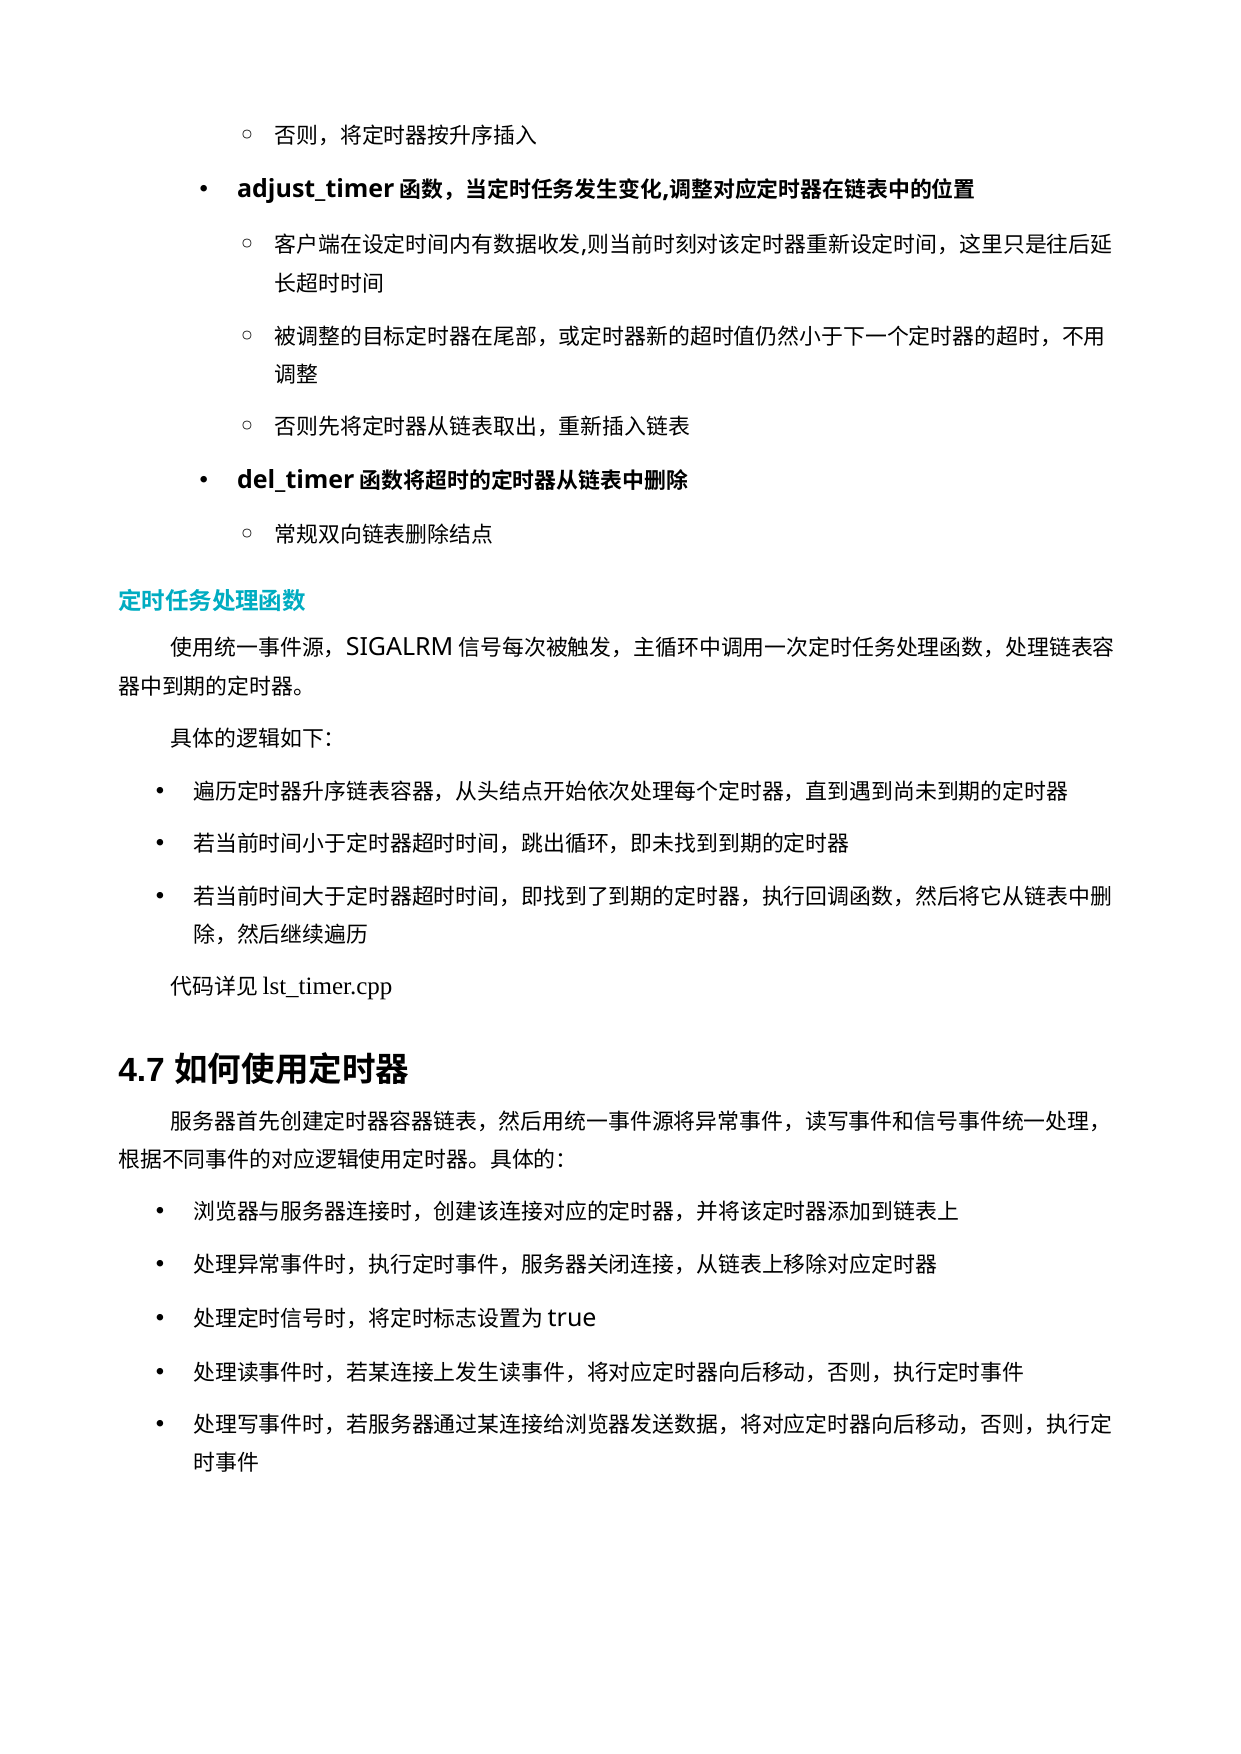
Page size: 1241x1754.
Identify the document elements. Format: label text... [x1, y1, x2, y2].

list 处理定时信号时，将定时标志设置为true [156, 1299, 1122, 1333]
list del_timer函数将超时的定时器从链表中删除 [199, 462, 1122, 496]
subtitle 定时任务处理函数 [118, 582, 1122, 616]
list 若当前时间小于定时器超时时间，跳出循环，即未找到到期的定时器 [156, 826, 1122, 858]
list adjust_timer函数，当定时任务发生变化,调整对应定时器在链表中的位置 [199, 171, 1122, 205]
text 具体的逻辑如下： [118, 721, 1122, 753]
list 遍历定时器升序链表容器，从头结点开始依次处理每个定时器，直到遇到尚未到期的定时器 [156, 774, 1122, 806]
list 处理异常事件时，执行定时事件，服务器关闭连接，从链表上移除对应定时器 [156, 1247, 1122, 1278]
text 代码详见lst_timer.cpp [118, 969, 1122, 1001]
list 被调整的目标定时器在尾部，或定时器新的超时值仍然小于下一个定时器的超时，不用调整 [237, 319, 1122, 388]
list 若当前时间大于定时器超时时间，即找到了到期的定时器，执行回调函数，然后将它从链表中删除，然后继续遍历 [156, 879, 1122, 948]
list 否则，将定时器按升序插入 [237, 118, 1122, 150]
list 浏览器与服务器连接时，创建该连接对应的定时器，并将该定时器添加到链表上 [156, 1194, 1122, 1226]
text 服务器首先创建定时器容器链表，然后用统一事件源将异常事件，读写事件和信号事件统一处理，根据不同事件的对应逻辑使用定时器。具体的： [118, 1104, 1122, 1173]
subtitle 4.7 如何使用定时器 [118, 1043, 1122, 1091]
list 客户端在设定时间内有数据收发,则当前时刻对该定时器重新设定时间，这里只是往后延长超时时间 [237, 226, 1122, 298]
text 使用统一事件源，SIGALRM信号每次被触发，主循环中调用一次定时任务处理函数，处理链表容器中到期的定时器。 [118, 629, 1122, 701]
list 否则先将定时器从链表取出，重新插入链表 [237, 409, 1122, 441]
list 常规双向链表删除结点 [237, 517, 1122, 549]
list 处理读事件时，若某连接上发生读事件，将对应定时器向后移动，否则，执行定时事件 [156, 1354, 1122, 1386]
list 处理写事件时，若服务器通过某连接给浏览器发送数据，将对应定时器向后移动，否则，执行定时事件 [156, 1407, 1122, 1477]
